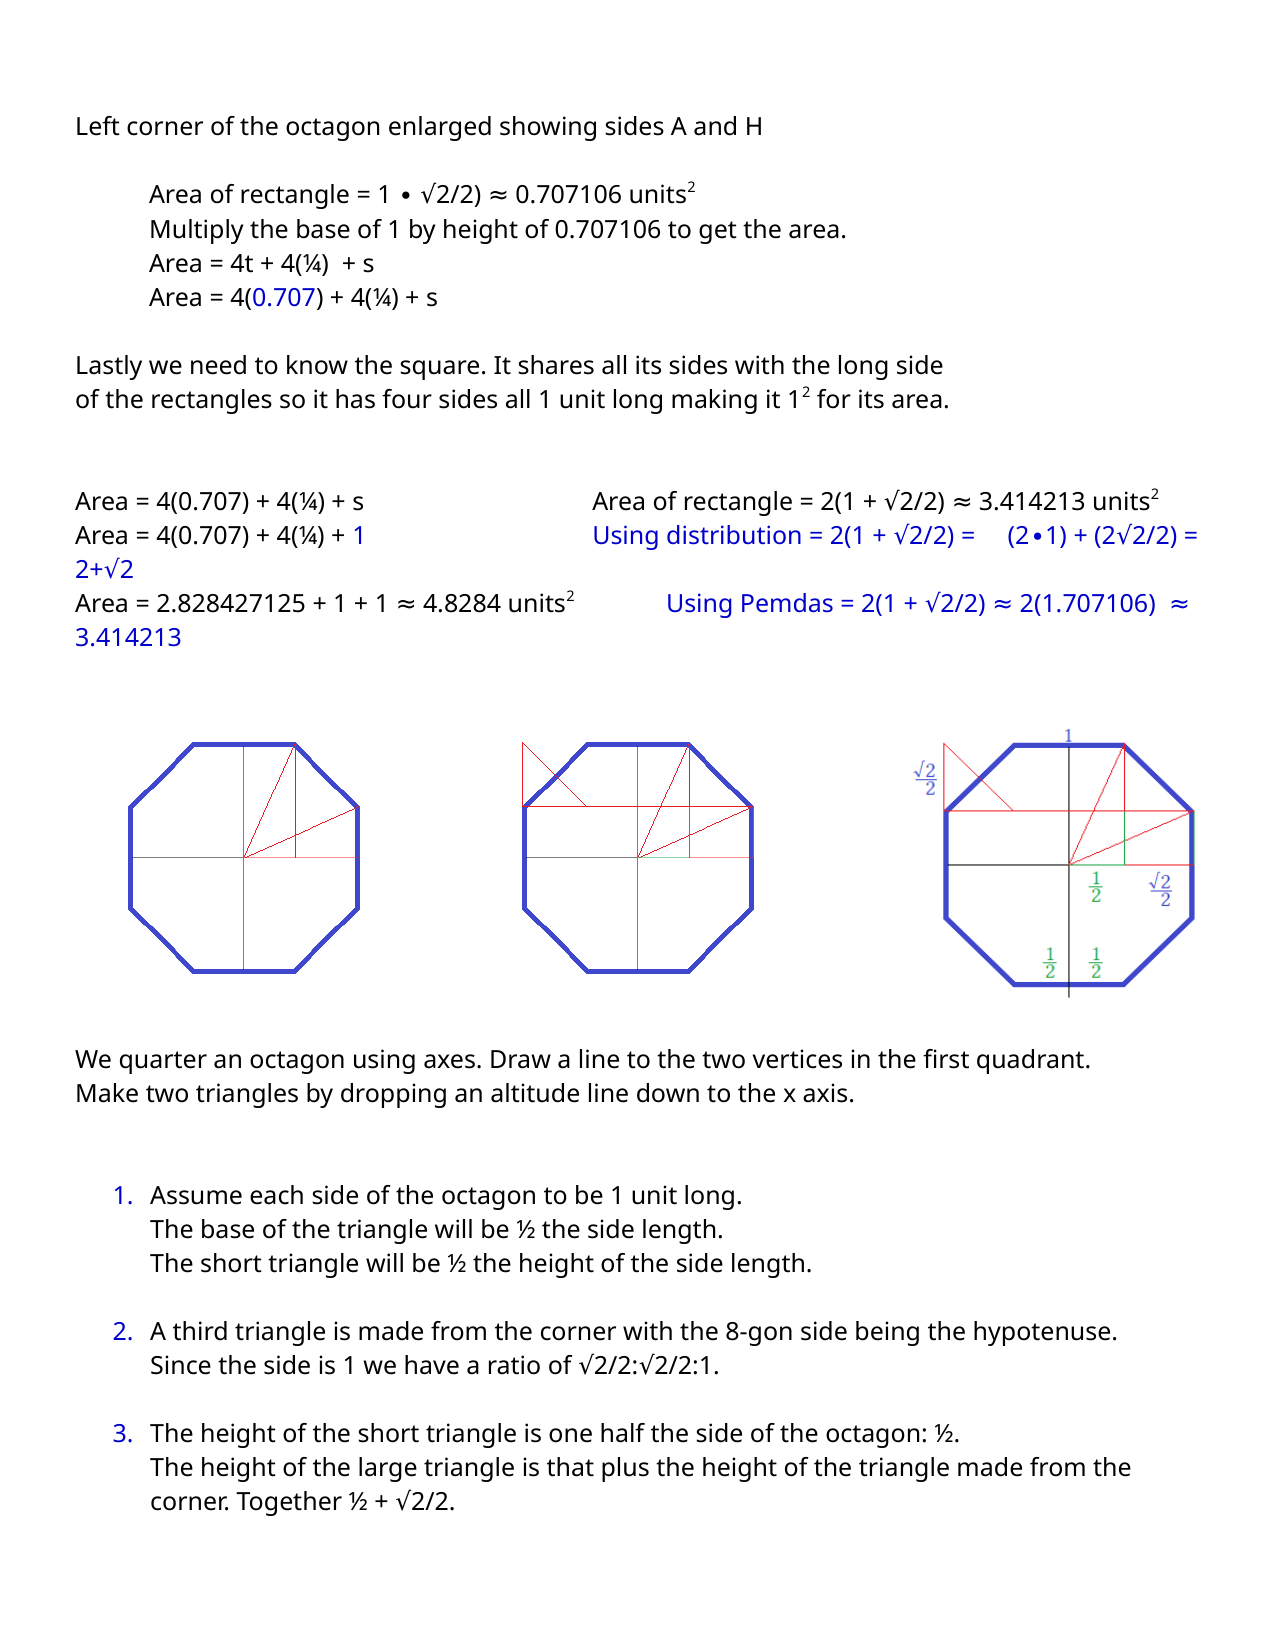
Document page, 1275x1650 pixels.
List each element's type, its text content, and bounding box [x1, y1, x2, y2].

text Area = 4t + 4(¼) + s [75, 245, 1200, 279]
text Left corner of the octagon enlarged showing sides A and H [75, 109, 1200, 143]
list The short triangle will be ½ the height of the side length. [112, 1246, 1200, 1280]
text of the rectangles so it has four sides all 1 unit long making it 12 for its area. [75, 382, 1200, 416]
picture [907, 722, 1200, 1008]
picture [108, 722, 378, 993]
list The height of the large triangle is that plus the height of the triangle made from the corner. Together ½ + √2/2. [112, 1450, 1200, 1518]
text Make two triangles by dropping an altitude line down to the x axis. [75, 1075, 1200, 1109]
text We quarter an octagon using axes. Draw a line to the two vertices in the first quadrant. [75, 1041, 1200, 1075]
text Area = 4(0.707) + 4(¼) + s [75, 279, 1200, 313]
text Area = 2.828427125 + 1 + 1 ≈ 4.8284 units2 Using Pemdas = 2(1 + √2/2) ≈ 2(1.707106) ≈ 3.414213 [75, 586, 1200, 654]
picture [502, 722, 773, 993]
text Area = 4(0.707) + 4(¼) + s Area of rectangle = 2(1 + √2/2) ≈ 3.414213 units2 [75, 484, 1200, 518]
list The base of the triangle will be ½ the side length. [112, 1212, 1200, 1246]
text Area = 4(0.707) + 4(¼) + 1 Using distribution = 2(1 + √2/2) = (2∙1) + (2√2/2) = 2+√2 [75, 518, 1200, 586]
text Lastly we need to know the square. It shares all its sides with the long side [75, 347, 1200, 382]
list The height of the short triangle is one half the side of the octagon: ½. [112, 1416, 1200, 1450]
text Multiply the base of 1 by height of 0.707106 to get the area. [75, 211, 1200, 245]
list Assume each side of the octagon to be 1 unit long. [112, 1177, 1200, 1212]
list A third triangle is made from the corner with the 8-gon side being the hypotenuse. [112, 1314, 1200, 1348]
list Since the side is 1 we have a ratio of √2/2:√2/2:1. [112, 1348, 1200, 1382]
text Area of rectangle = 1 ∙ √2/2) ≈ 0.707106 units2 [75, 177, 1200, 211]
